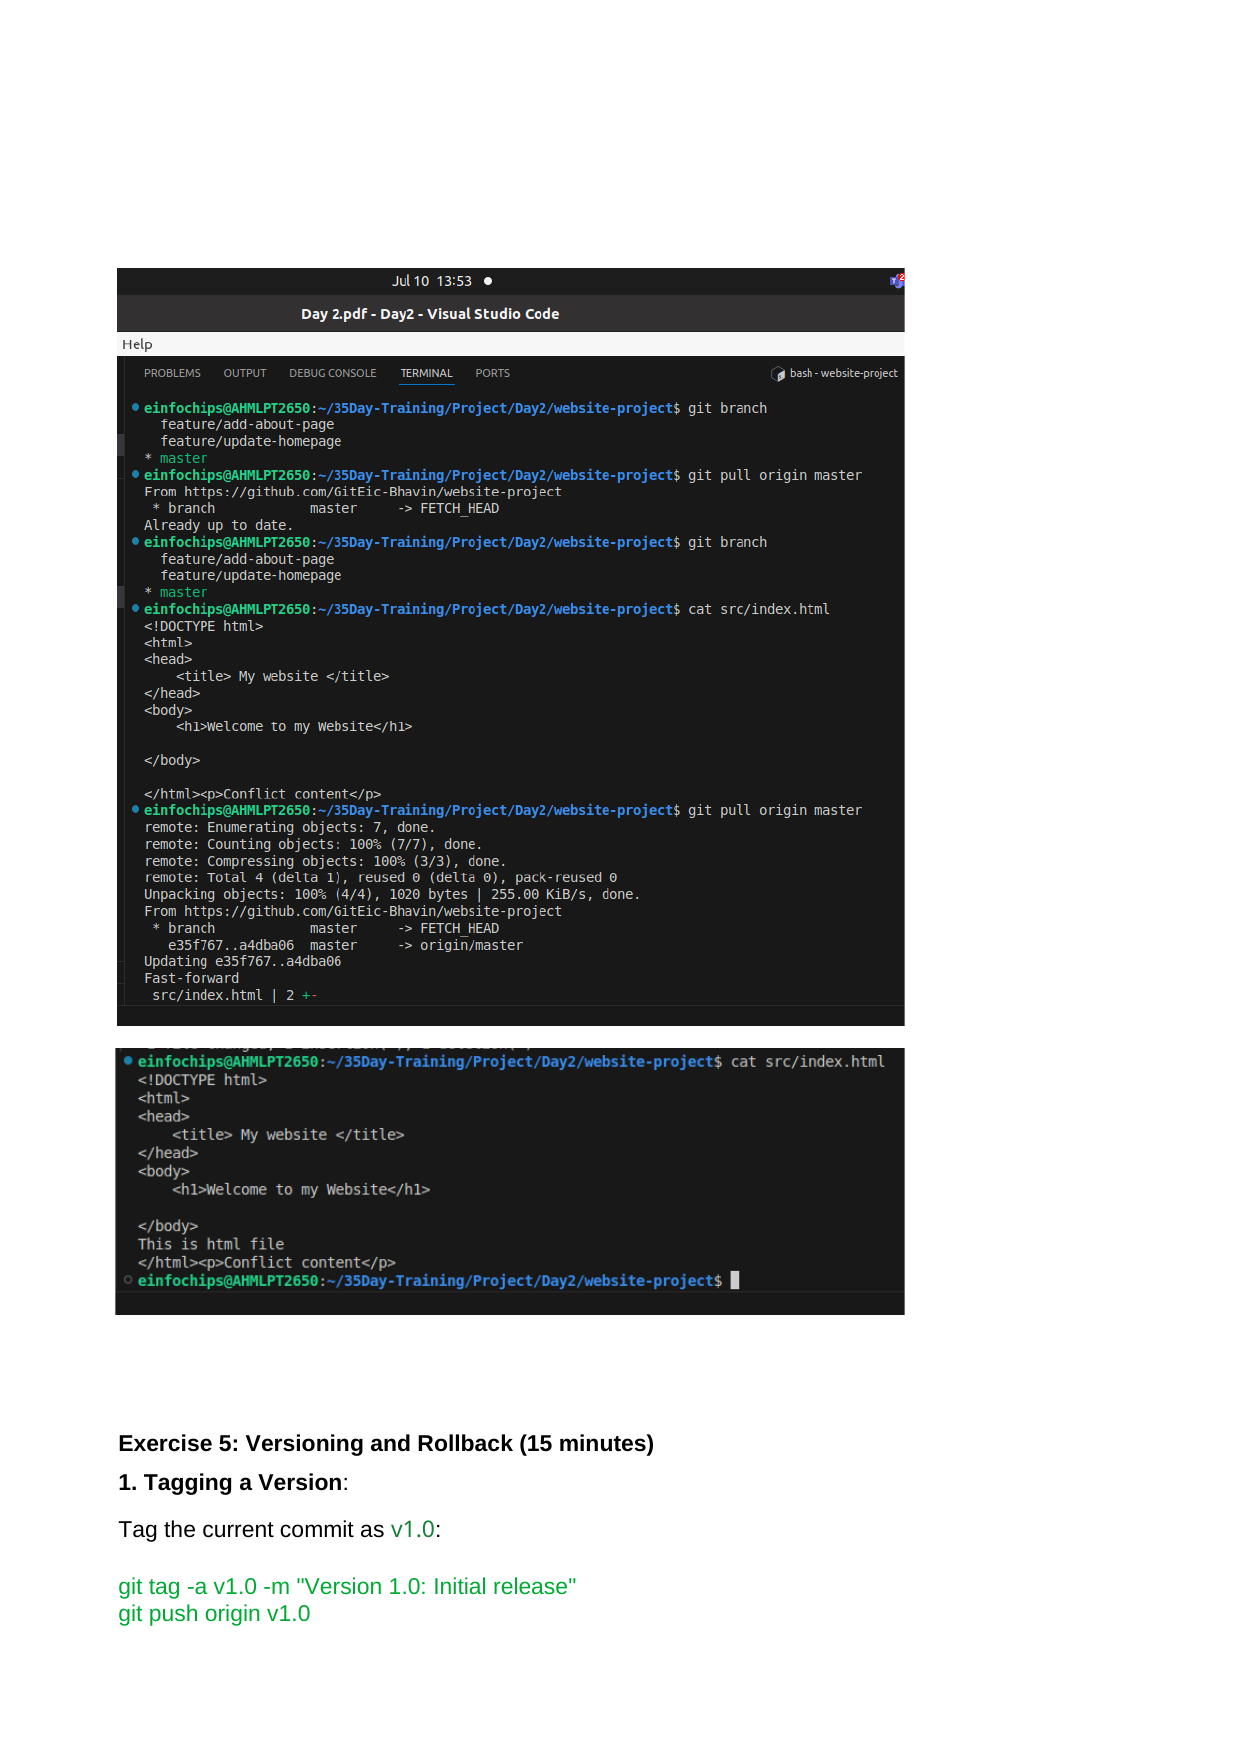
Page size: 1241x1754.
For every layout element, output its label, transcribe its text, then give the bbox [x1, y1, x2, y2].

text 1. Tagging a Version: [118, 1468, 1122, 1495]
text Tag the current commit as v1.0: [118, 1513, 1122, 1573]
subtitle Exercise 5: Versioning and Rollback (15 minutes) [118, 1429, 1122, 1456]
text git tag -a v1.0 -m "Version 1.0: Initial release" [118, 1573, 1122, 1599]
picture [117, 268, 905, 1026]
text git push origin v1.0 [118, 1599, 1122, 1626]
